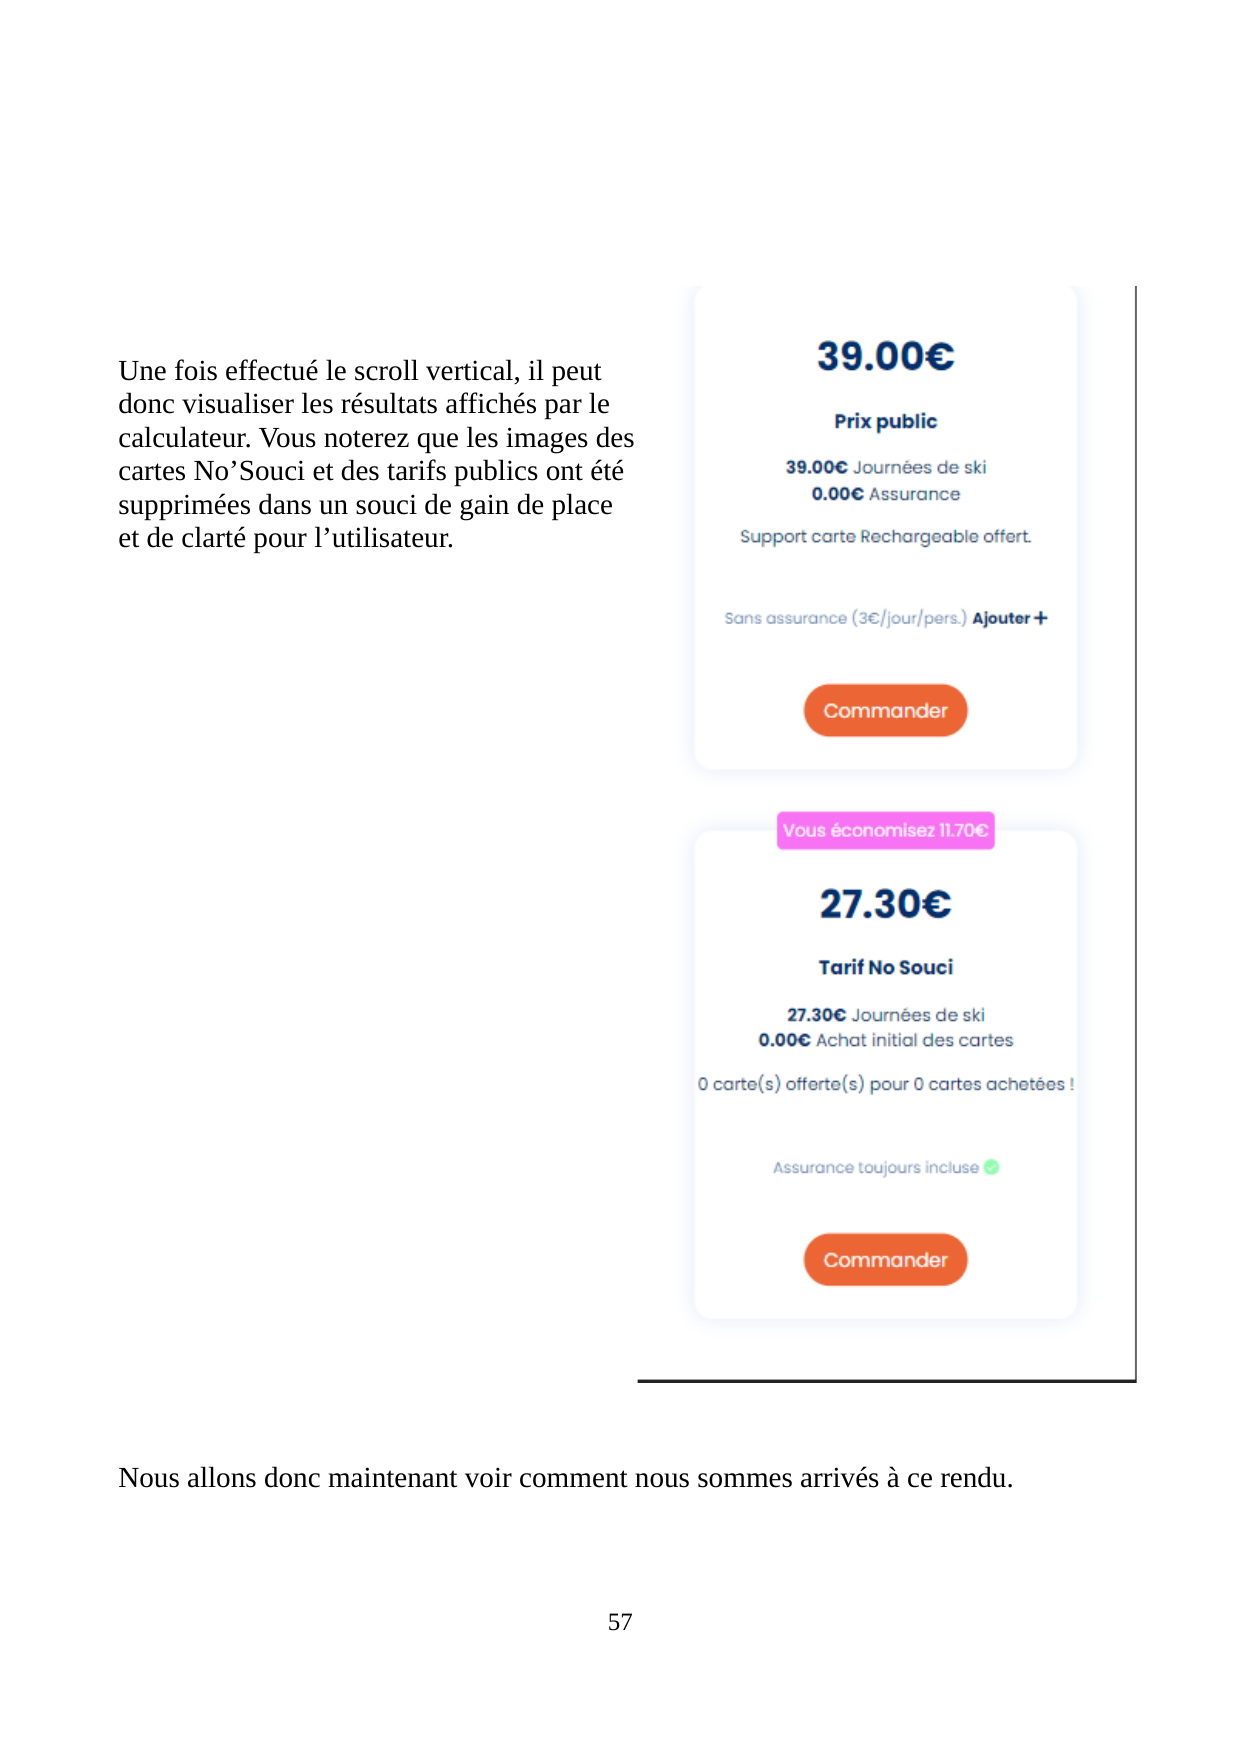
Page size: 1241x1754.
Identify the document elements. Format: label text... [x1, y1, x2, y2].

picture [637, 286, 1137, 1383]
text Nous allons donc maintenant voir comment nous sommes arrivés à ce rendu. [118, 1460, 1122, 1493]
text Une fois effectué le scroll vertical, il peut donc visualiser les résultats affichés par le calculateur. Vous noterez que les images des cartes No’Souci et des tarifs publics ont été supprimées dans un souci de gain de place et de clarté pour l’utilisateur. [118, 353, 637, 554]
